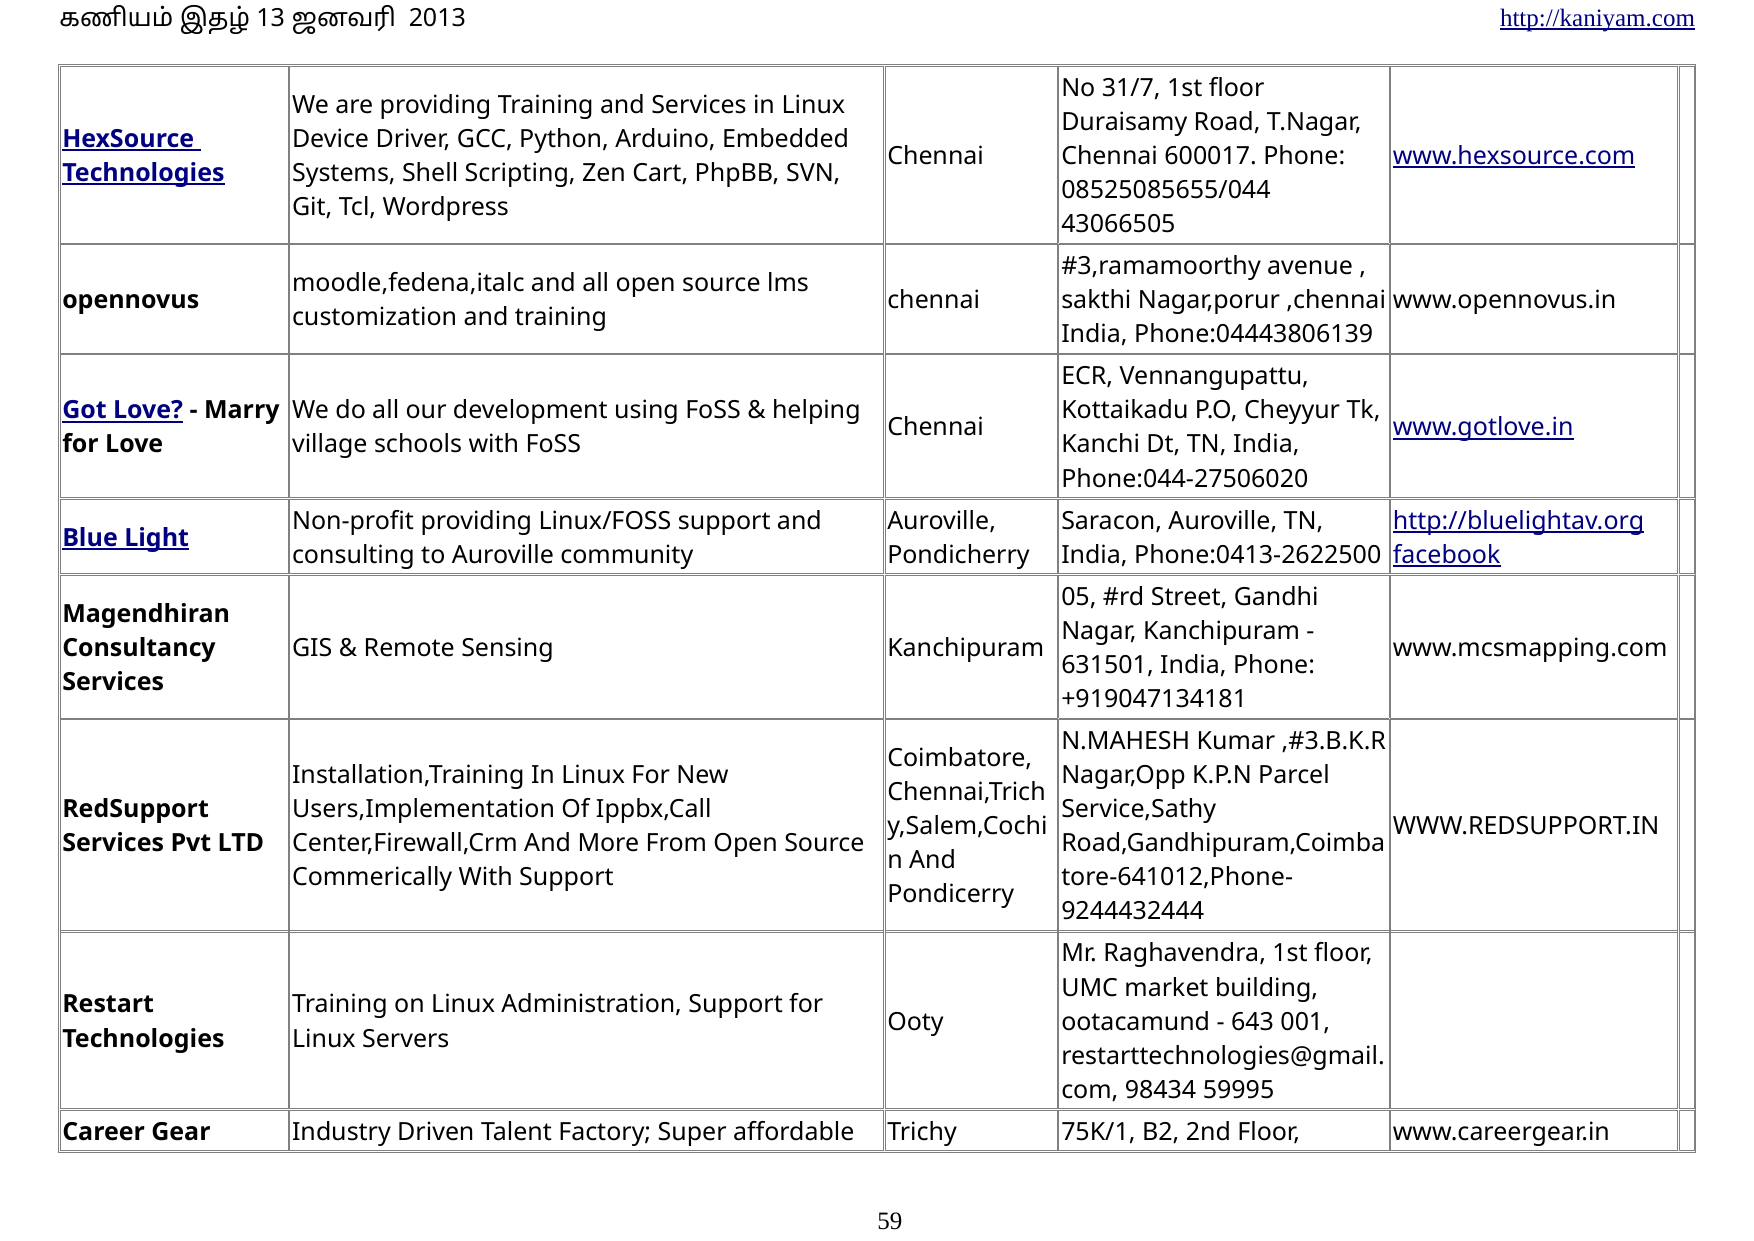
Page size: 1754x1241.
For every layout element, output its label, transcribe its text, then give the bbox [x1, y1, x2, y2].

table_cell Industry Driven Talent Factory; Super affordable [290, 1111, 883, 1150]
table_cell RedSupport Services Pvt LTD [61, 720, 288, 930]
table_cell www.mcsmapping.com [1391, 576, 1677, 718]
table_cell [1680, 355, 1694, 497]
table_cell #3,ramamoorthy avenue , sakthi Nagar,porur ,chennai India, Phone:04443806139 [1059, 245, 1389, 353]
table_cell moodle,fedena,italc and all open source lms customization and training [290, 245, 883, 353]
table_cell Blue Light [61, 500, 288, 573]
table_cell [1680, 500, 1694, 573]
table_cell www.opennovus.in [1391, 245, 1677, 353]
table_cell WWW.REDSUPPORT.IN [1391, 720, 1677, 930]
table_cell Trichy [886, 1111, 1057, 1150]
table_cell Auroville, Pondicherry [886, 500, 1057, 573]
table_cell 75K/1, B2, 2nd Floor, [1059, 1111, 1389, 1150]
table_cell www.gotlove.in [1391, 355, 1677, 497]
table_cell Mr. Raghavendra, 1st floor, UMC market building, ootacamund - 643 001, restarttechnologies@gmail.com, 98434 59995 [1059, 933, 1389, 1108]
table_cell We do all our development using FoSS & helping village schools with FoSS [290, 355, 883, 497]
table_cell www.hexsource.com [1391, 67, 1677, 243]
table_cell Saracon, Auroville, TN, India, Phone:0413-2622500 [1059, 500, 1389, 573]
table_cell N.MAHESH Kumar ,#3.B.K.R Nagar,Opp K.P.N Parcel Service,Sathy Road,Gandhipuram,Coimbatore-641012,Phone-9244432444 [1059, 720, 1389, 930]
table_cell GIS & Remote Sensing [290, 576, 883, 718]
table_cell [1680, 245, 1694, 353]
table_cell [1680, 1111, 1694, 1150]
table_cell 05, #rd Street, Gandhi Nagar, Kanchipuram - 631501, India, Phone:+919047134181 [1059, 576, 1389, 718]
table_cell We are providing Training and Services in Linux Device Driver, GCC, Python, Arduino, Embedded Systems, Shell Scripting, Zen Cart, PhpBB, SVN, Git, Tcl, Wordpress [290, 67, 883, 243]
table_cell opennovus [61, 245, 288, 353]
table_cell http://bluelightav.org facebook [1391, 500, 1677, 573]
table_cell Ooty [886, 933, 1057, 1108]
table_cell [1680, 933, 1694, 1108]
table_cell Got Love? - Marry for Love [61, 355, 288, 497]
table_cell Career Gear [61, 1111, 288, 1150]
table_cell Coimbatore, Chennai,Trichy,Salem,Cochin And Pondicerry [886, 720, 1057, 930]
table_cell chennai [886, 245, 1057, 353]
table_cell Magendhiran Consultancy Services [61, 576, 288, 718]
table_cell [1680, 67, 1694, 243]
table_cell [1680, 720, 1694, 930]
table_cell Restart Technologies [61, 933, 288, 1108]
table_cell Kanchipuram [886, 576, 1057, 718]
table_cell www.careergear.in [1391, 1111, 1677, 1150]
table_cell Chennai [886, 355, 1057, 497]
table_cell [1680, 576, 1694, 718]
table_cell No 31/7, 1st floor Duraisamy Road, T.Nagar, Chennai 600017. Phone: 08525085655/044 43066505 [1059, 67, 1389, 243]
table_cell HexSource Technologies [61, 67, 288, 243]
table_cell Training on Linux Administration, Support for Linux Servers [290, 933, 883, 1108]
table_cell Installation,Training In Linux For New Users,Implementation Of Ippbx,Call Center,Firewall,Crm And More From Open Source Commerically With Support [290, 720, 883, 930]
table_cell Non-profit providing Linux/FOSS support and consulting to Auroville community [290, 500, 883, 573]
table_cell Chennai [886, 67, 1057, 243]
table_cell [1391, 933, 1677, 1108]
table_cell ECR, Vennangupattu, Kottaikadu P.O, Cheyyur Tk, Kanchi Dt, TN, India, Phone:044-27506020 [1059, 355, 1389, 497]
